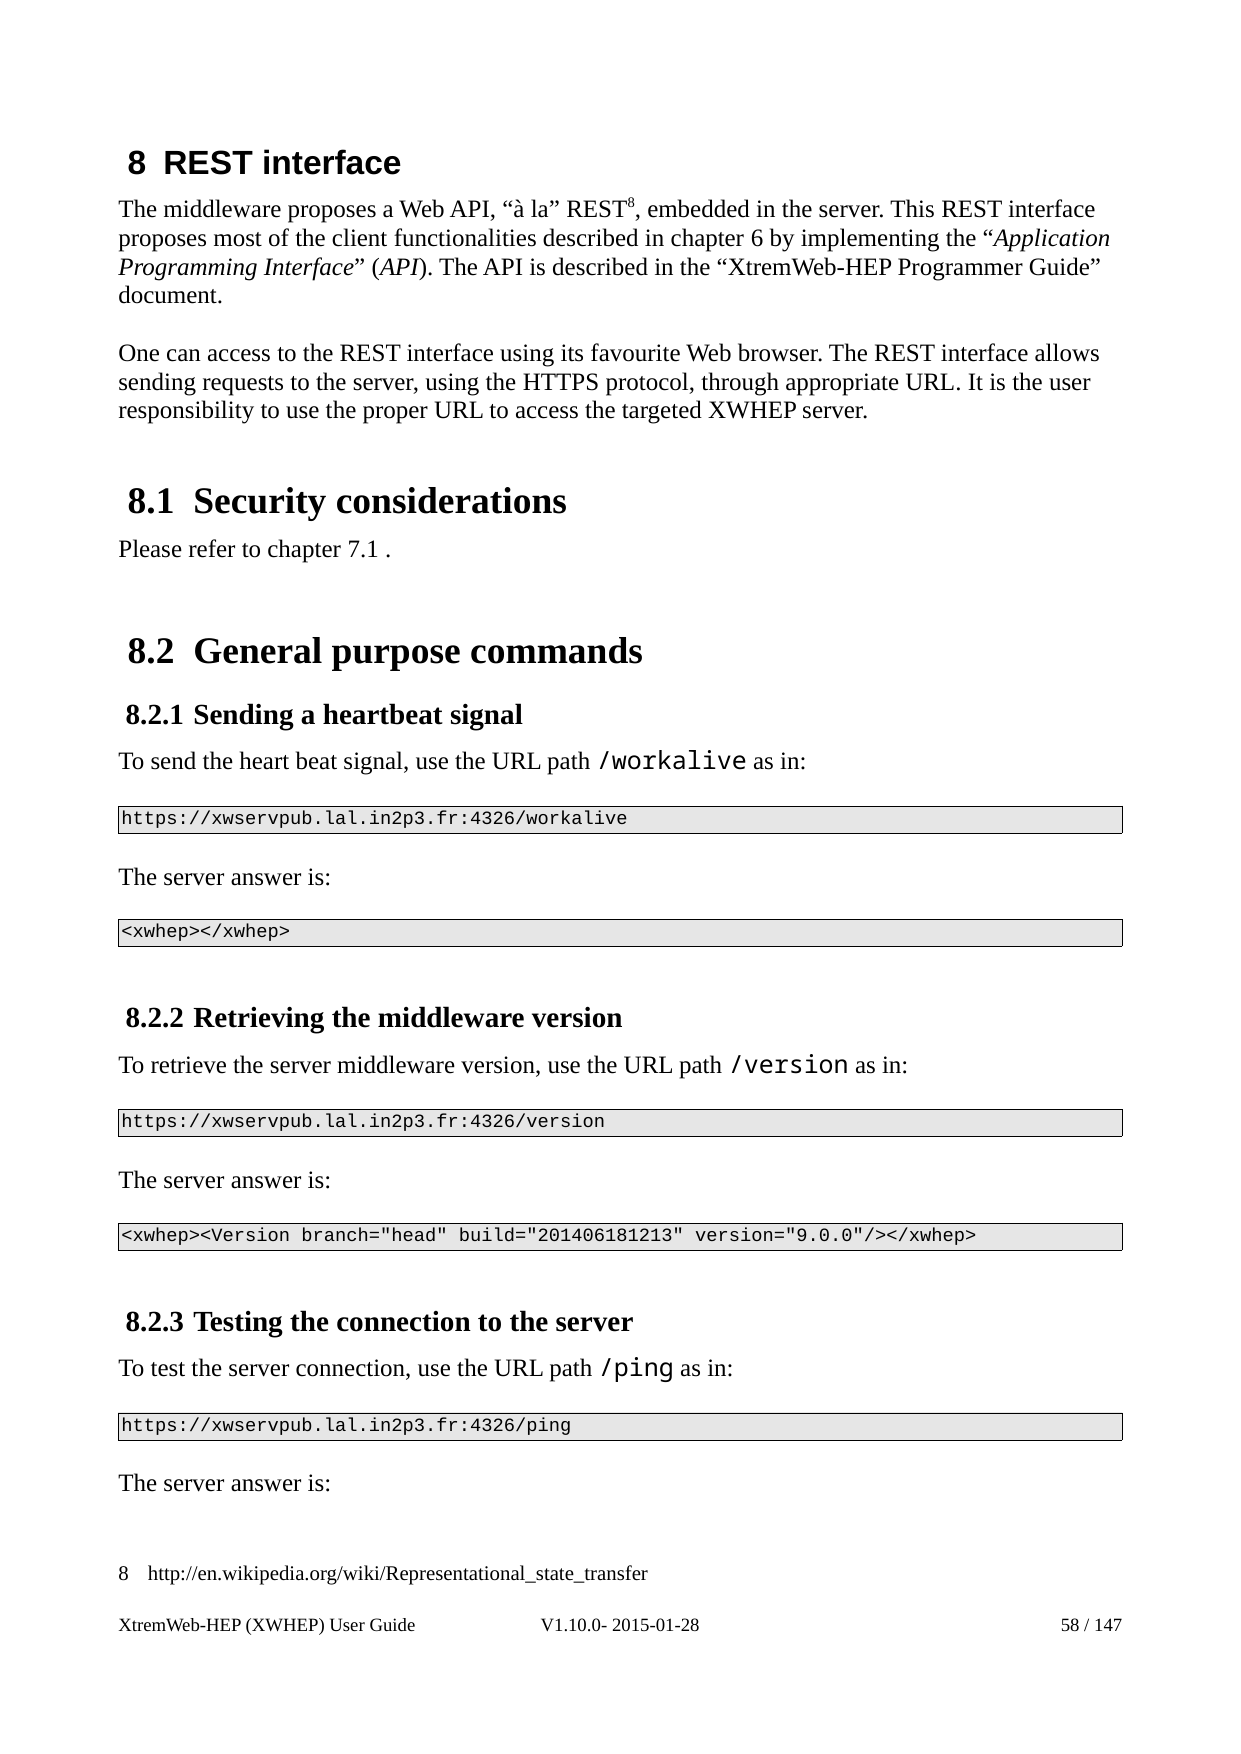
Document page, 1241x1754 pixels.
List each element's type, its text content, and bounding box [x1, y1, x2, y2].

text The server answer is: [118, 862, 1122, 890]
subtitle Testing the connection to the server [118, 1304, 1122, 1337]
text https://xwservpub.lal.in2p3.fr:4326/workalive [119, 807, 1122, 833]
text The middleware proposes a Web API, “à la” REST, embedded in the server. This REST interface proposes most of the client functionalities described in chapter 6 by implementing the “Application Programming Interface” (API). The API is described in the “XtremWeb-HEP Programmer Guide” document. [118, 194, 1122, 309]
text The server answer is: [118, 1468, 1122, 1497]
subtitle Retrieving the middleware version [118, 1000, 1122, 1034]
text To send the heart beat signal, use the URL path /workalive as in: [118, 743, 1122, 777]
text <xwhep><Version branch="head" build="201406181213" version="9.0.0"/></xwhep> [119, 1224, 1122, 1250]
text Please refer to chapter7.1. [118, 534, 1122, 562]
text The server answer is: [118, 1165, 1122, 1194]
text https://xwservpub.lal.in2p3.fr:4326/version [119, 1110, 1122, 1136]
text https://xwservpub.lal.in2p3.fr:4326/ping [119, 1414, 1122, 1440]
subtitle REST interface [118, 143, 1122, 182]
text To retrieve the server middleware version, use the URL path /version as in: [118, 1046, 1122, 1080]
subtitle Sending a heartbeat signal [118, 697, 1122, 730]
subtitle Security considerations [118, 478, 1122, 521]
text http://en.wikipedia.org/wiki/Representational_state_transfer [118, 1561, 1122, 1585]
text To test the server connection, use the URL path /ping as in: [118, 1350, 1122, 1384]
text One can access to the REST interface using its favourite Web browser. The REST interface allows sending requests to the server, using the HTTPS protocol, through appropriate URL. It is the user responsibility to use the proper URL to access the targeted XWHEP server. [118, 338, 1122, 424]
subtitle General purpose commands [118, 629, 1122, 672]
text <xwhep></xwhep> [119, 920, 1122, 946]
